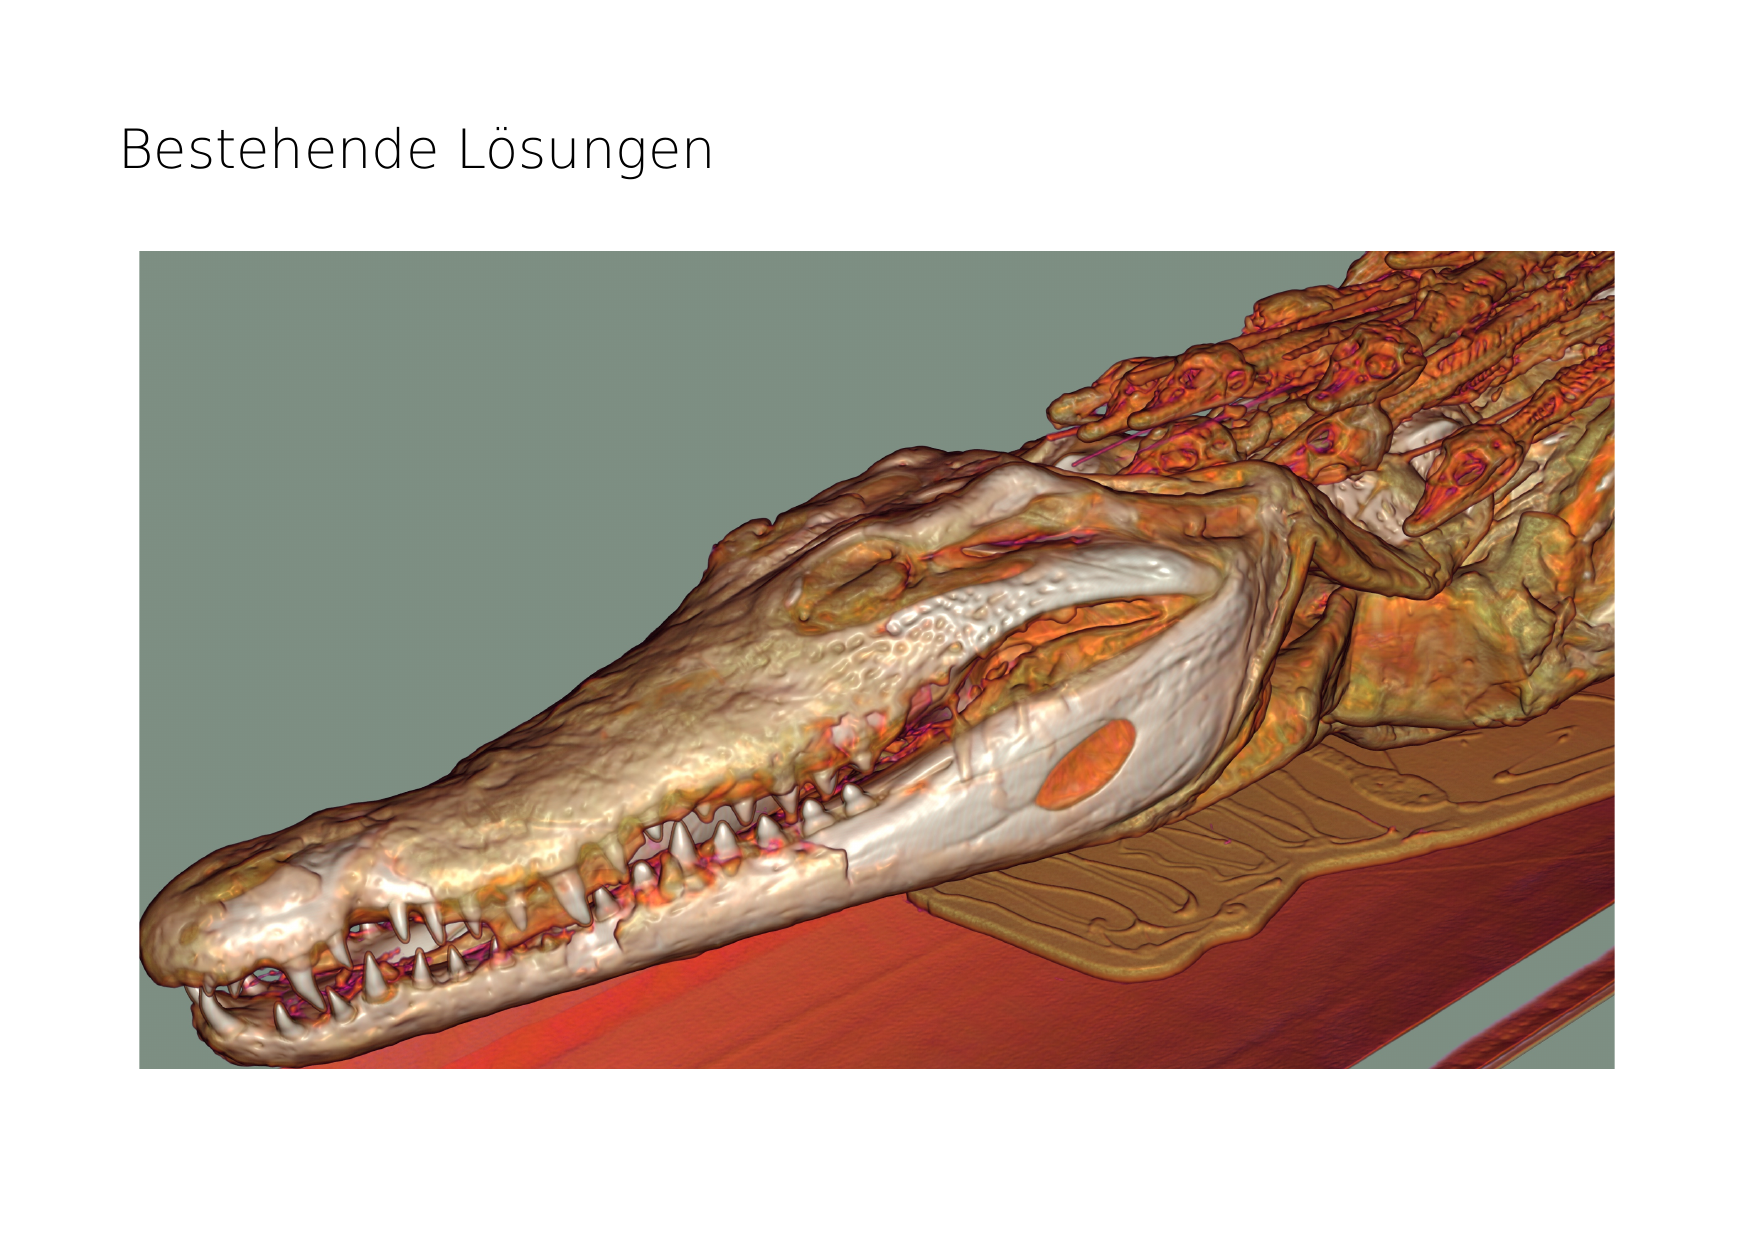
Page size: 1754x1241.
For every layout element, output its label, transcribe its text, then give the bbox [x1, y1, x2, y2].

picture [139, 251, 1615, 1069]
text Bestehende Lösungen [118, 118, 1636, 181]
